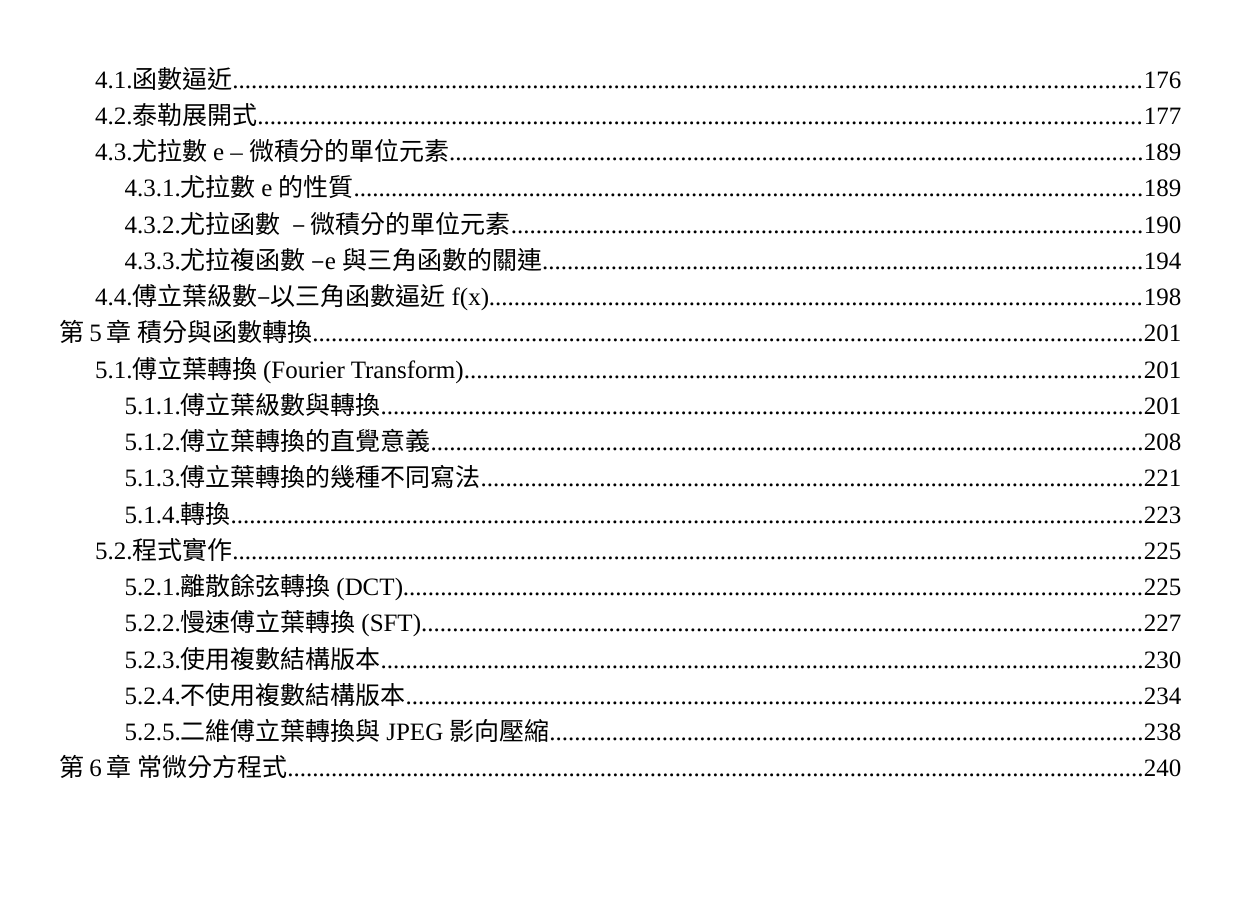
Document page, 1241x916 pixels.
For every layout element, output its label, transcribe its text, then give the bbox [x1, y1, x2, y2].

text 5.1.2.傅立葉轉換的直覺意義 208 [118, 422, 1181, 458]
text 4.2.泰勒展開式 177 [88, 95, 1181, 132]
text 5.2.程式實作 225 [88, 530, 1181, 567]
text 4.4.傅立葉級數–以三角函數逼近 f(x) 198 [88, 277, 1181, 313]
text 第5章 積分與函數轉換 201 [59, 313, 1181, 349]
text 4.3.尤拉數 e – 微積分的單位元素 189 [88, 132, 1181, 168]
text 4.1.函數逼近 176 [88, 59, 1181, 95]
text 5.1.4.轉換 223 [118, 494, 1181, 530]
text 5.2.1.離散餘弦轉換 (DCT) 225 [118, 567, 1181, 603]
text 5.2.5.二維傅立葉轉換與 JPEG 影向壓縮 238 [118, 712, 1181, 748]
text 第6章 常微分方程式 240 [59, 748, 1181, 784]
text 5.2.4.不使用複數結構版本 234 [118, 675, 1181, 712]
text 5.1.1.傅立葉級數與轉換 201 [118, 385, 1181, 422]
text 5.2.3.使用複數結構版本 230 [118, 639, 1181, 675]
text 4.3.1.尤拉數 e 的性質 189 [118, 168, 1181, 204]
text 4.3.2.尤拉函數 – 微積分的單位元素 190 [118, 204, 1181, 240]
text 5.2.2.慢速傅立葉轉換 (SFT) 227 [118, 603, 1181, 639]
text 5.1.3.傅立葉轉換的幾種不同寫法 221 [118, 458, 1181, 494]
text 5.1.傅立葉轉換 (Fourier Transform) 201 [88, 349, 1181, 385]
text 4.3.3.尤拉複函數 –e 與三角函數的關連 194 [118, 240, 1181, 277]
